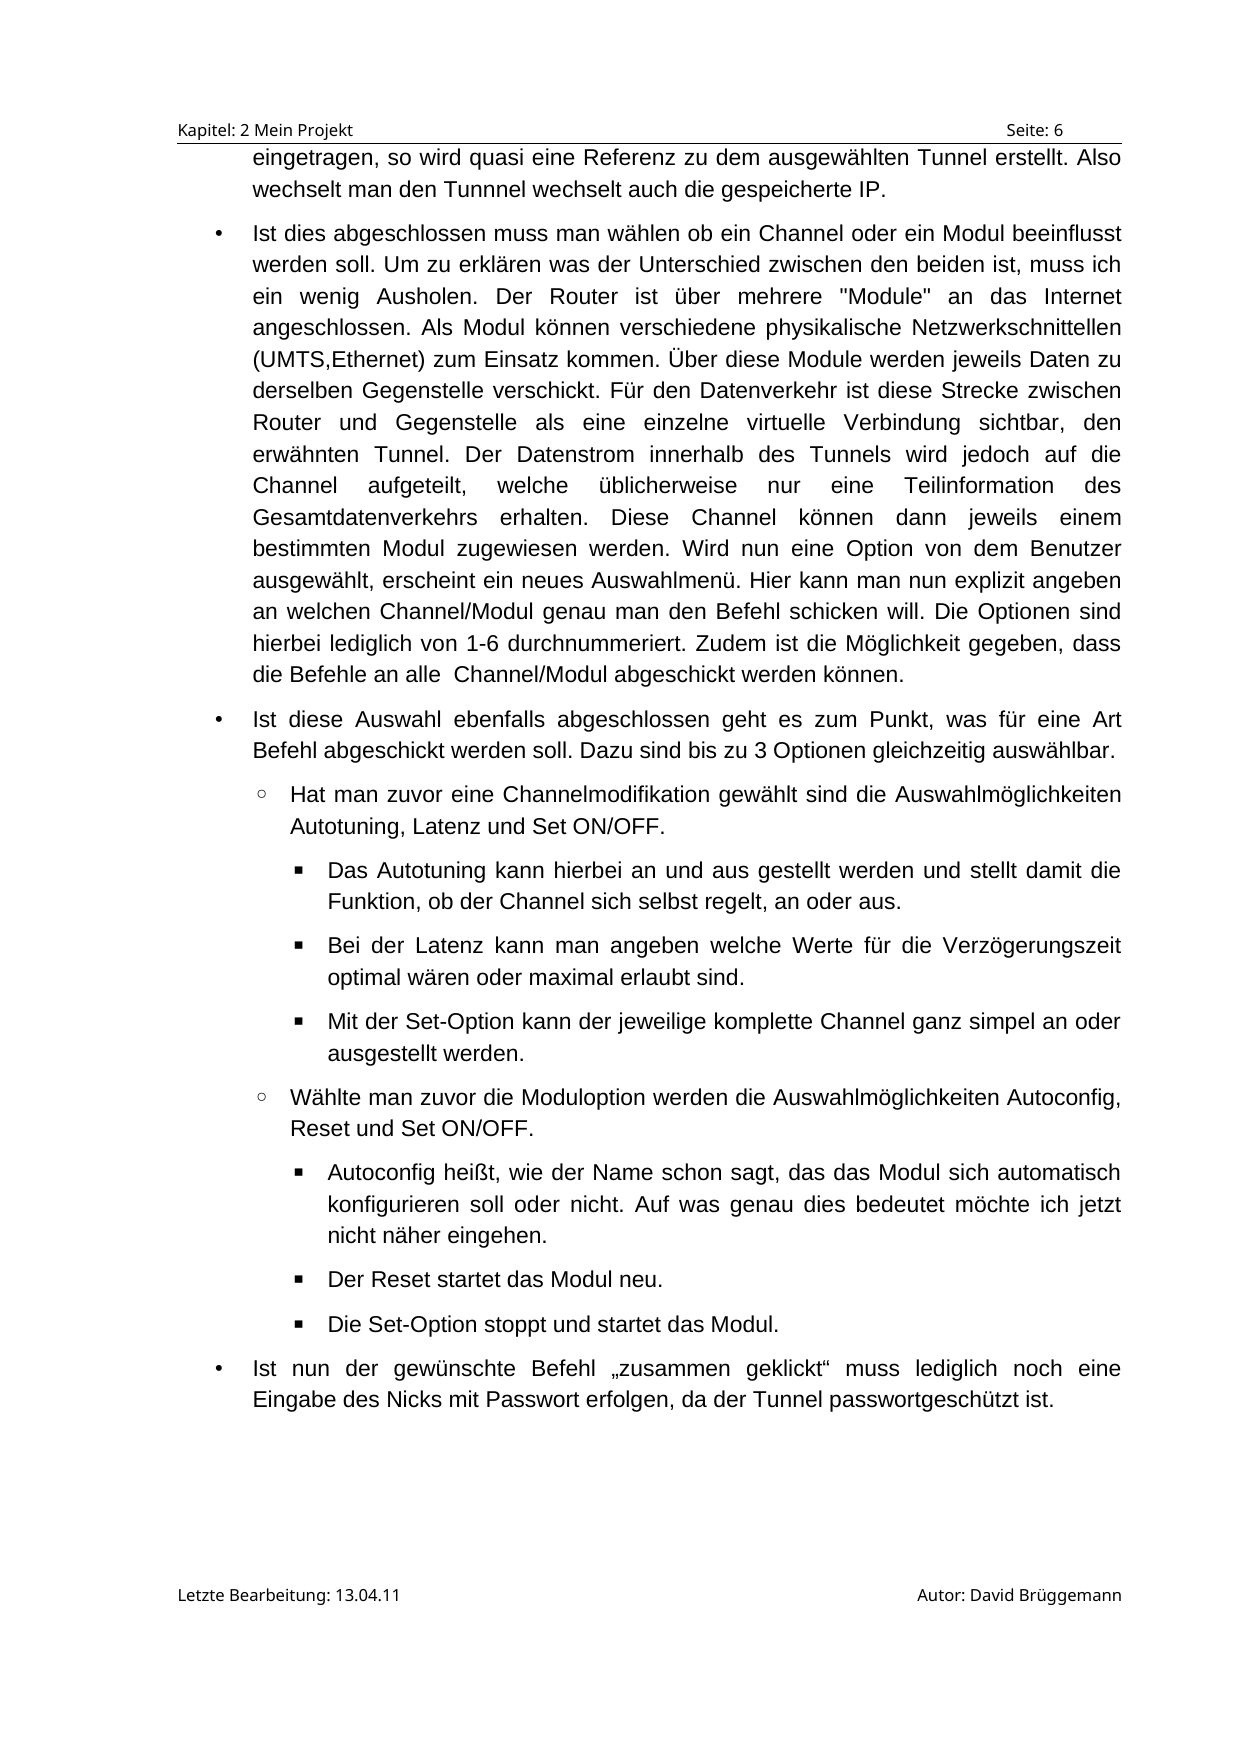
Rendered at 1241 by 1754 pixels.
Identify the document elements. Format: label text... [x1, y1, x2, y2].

list Mit der Set-Option kann der jeweilige komplette Channel ganz simpel an oder ausgestellt werden. [290, 1008, 1122, 1066]
list Hat man zuvor eine Channelmodifikation gewählt sind die Auswahlmöglichkeiten Autotuning, Latenz und Set ON/OFF. [252, 781, 1122, 839]
list Autoconfig heißt, wie der Name schon sagt, das das Modul sich automatisch konfigurieren soll oder nicht. Auf was genau dies bedeutet möchte ich jetzt nicht näher eingehen. [290, 1159, 1122, 1249]
list Ist dies abgeschlossen muss man wählen ob ein Channel oder ein Modul beeinflusst werden soll. Um zu erklären was der Unterschied zwischen den beiden ist, muss ich ein wenig Ausholen. Der Router ist über mehrere "Module" an das Internet angeschlossen. Als Modul können verschiedene physikalische Netzwerkschnittellen (UMTS,Ethernet) zum Einsatz kommen. Über diese Module werden jeweils Daten zu derselben Gegenstelle verschickt. Für den Datenverkehr ist diese Strecke zwischen Router und Gegenstelle als eine einzelne virtuelle Verbindung sichtbar, den erwähnten Tunnel. Der Datenstrom innerhalb des Tunnels wird jedoch auf die Channel aufgeteilt, welche üblicherweise nur eine Teilinformation des Gesamtdatenverkehrs erhalten. Diese Channel können dann jeweils einem bestimmten Modul zugewiesen werden. Wird nun eine Option von dem Benutzer ausgewählt, erscheint ein neues Auswahlmenü. Hier kann man nun explizit angeben an welchen Channel/Modul genau man den Befehl schicken will. Die Optionen sind hierbei lediglich von 1-6 durchnummeriert. Zudem ist die Möglichkeit gegeben, dass die Befehle an alle Channel/Modul abgeschickt werden können. [215, 219, 1122, 688]
list Ist diese Auswahl ebenfalls abgeschlossen geht es zum Punkt, was für eine Art Befehl abgeschickt werden soll. Dazu sind bis zu 3 Optionen gleichzeitig auswählbar. [215, 706, 1122, 763]
list Das Autotuning kann hierbei an und aus gestellt werden und stellt damit die Funktion, ob der Channel sich selbst regelt, an oder aus. [290, 857, 1122, 915]
list Wählte man zuvor die Moduloption werden die Auswahlmöglichkeiten Autoconfig, Reset und Set ON/OFF. [252, 1084, 1122, 1142]
list eingetragen, so wird quasi eine Referenz zu dem ausgewählten Tunnel erstellt. Also wechselt man den Tunnnel wechselt auch die gespeicherte IP. [215, 144, 1122, 202]
list Bei der Latenz kann man angeben welche Werte für die Verzögerungszeit optimal wären oder maximal erlaubt sind. [290, 932, 1122, 990]
list Der Reset startet das Modul neu. [290, 1266, 1122, 1293]
list Ist nun der gewünschte Befehl „zusammen geklickt“ muss lediglich noch eine Eingabe des Nicks mit Passwort erfolgen, da der Tunnel passwortgeschützt ist. [215, 1354, 1122, 1412]
list Die Set-Option stoppt und startet das Modul. [290, 1311, 1122, 1337]
